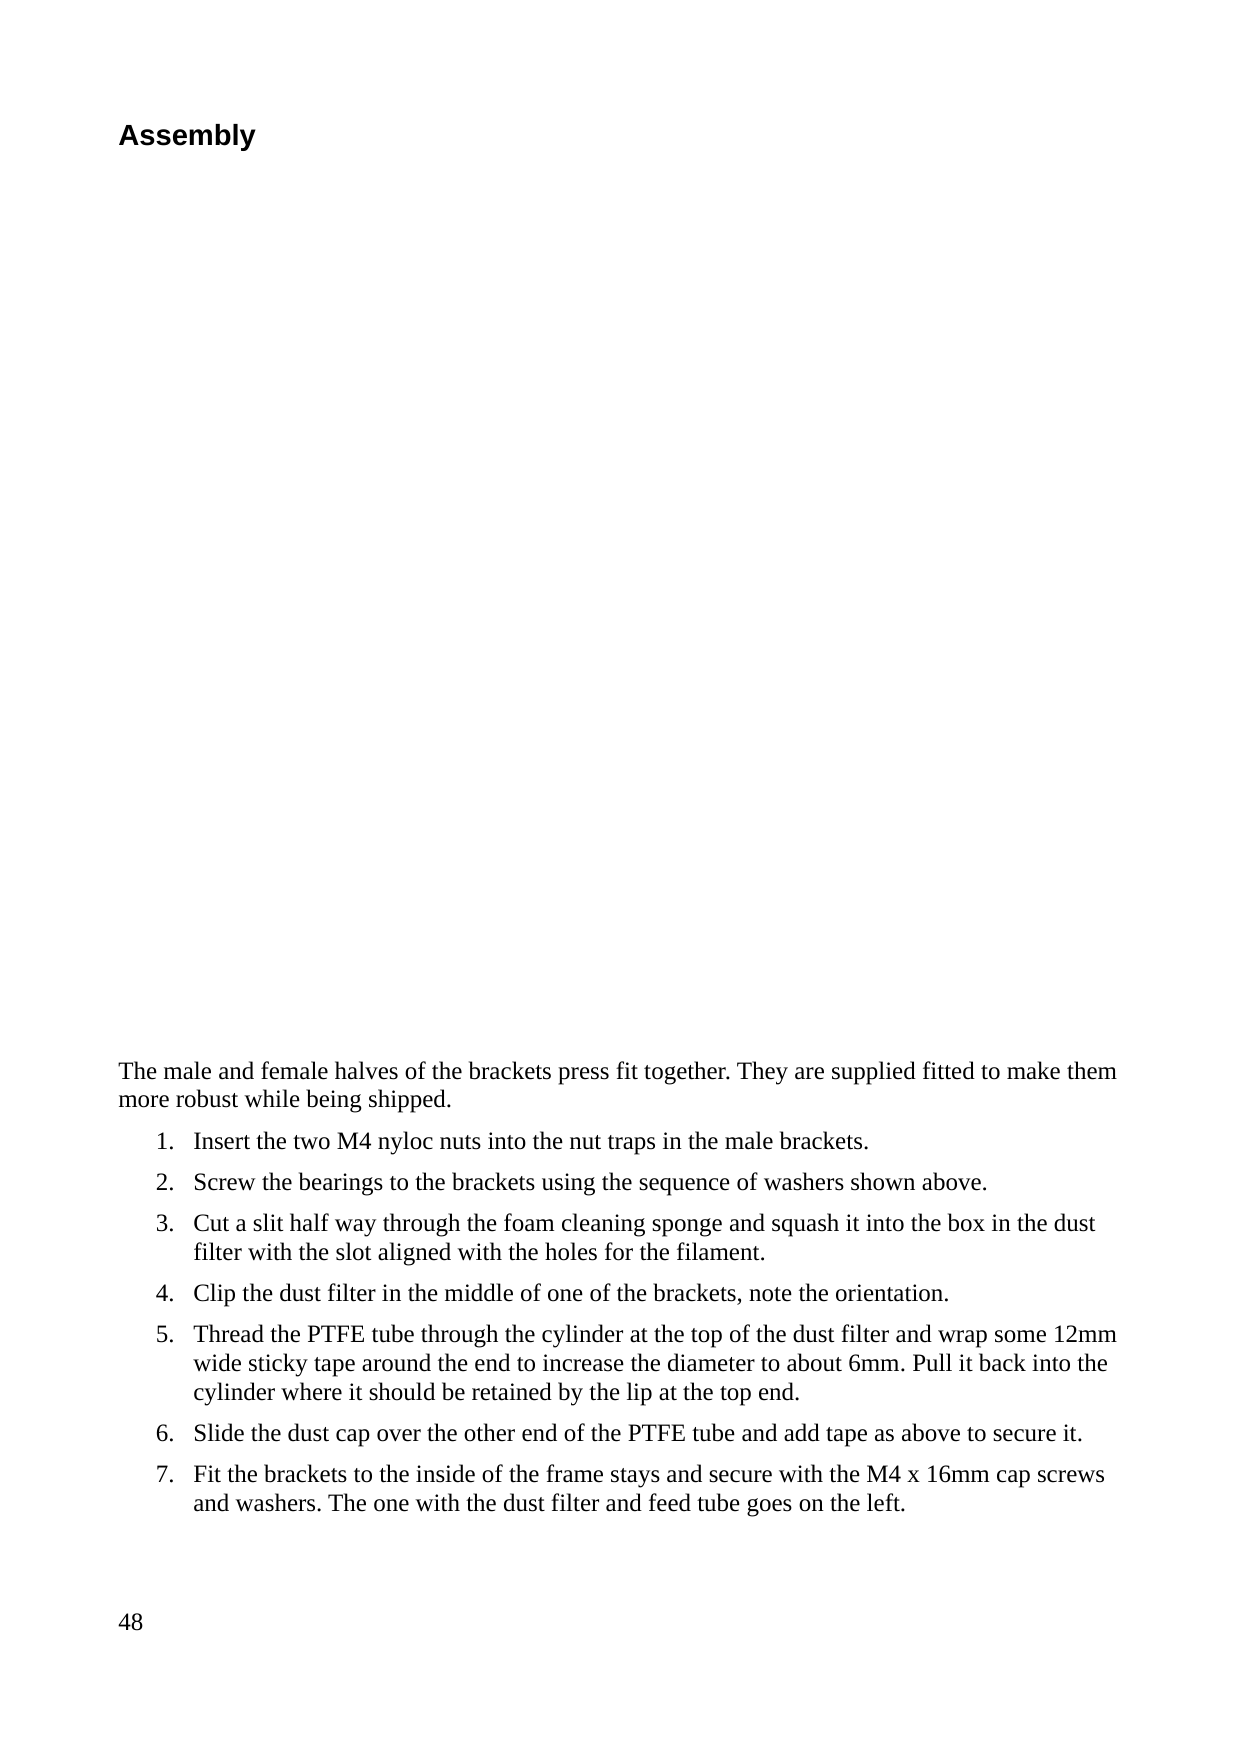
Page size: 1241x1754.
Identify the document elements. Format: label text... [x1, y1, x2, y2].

list Screw the bearings to the brackets using the sequence of washers shown above. [156, 1167, 1122, 1196]
subtitle Assembly [118, 118, 1122, 152]
list Fit the brackets to the inside of the frame stays and secure with the M4 x 16mm cap screws and washers. The one with the dust filter and feed tube goes on the left. [156, 1459, 1122, 1517]
list Cut a slit half way through the foam cleaning sponge and squash it into the box in the dust filter with the slot aligned with the holes for the filament. [156, 1208, 1122, 1266]
list Clip the dust filter in the middle of one of the brackets, note the orientation. [156, 1278, 1122, 1307]
text The male and female halves of the brackets press fit together. They are supplied fitted to make them more robust while being shipped. [118, 164, 1122, 1113]
list Slide the dust cap over the other end of the PTFE tube and add tape as above to secure it. [156, 1418, 1122, 1447]
list Insert the two M4 nyloc nuts into the nut traps in the male brackets. [156, 1126, 1122, 1154]
list Thread the PTFE tube through the cylinder at the top of the dust filter and wrap some 12mm wide sticky tape around the end to increase the diameter to about 6mm. Pull it back into the cylinder where it should be retained by the lip at the top end. [156, 1319, 1122, 1406]
